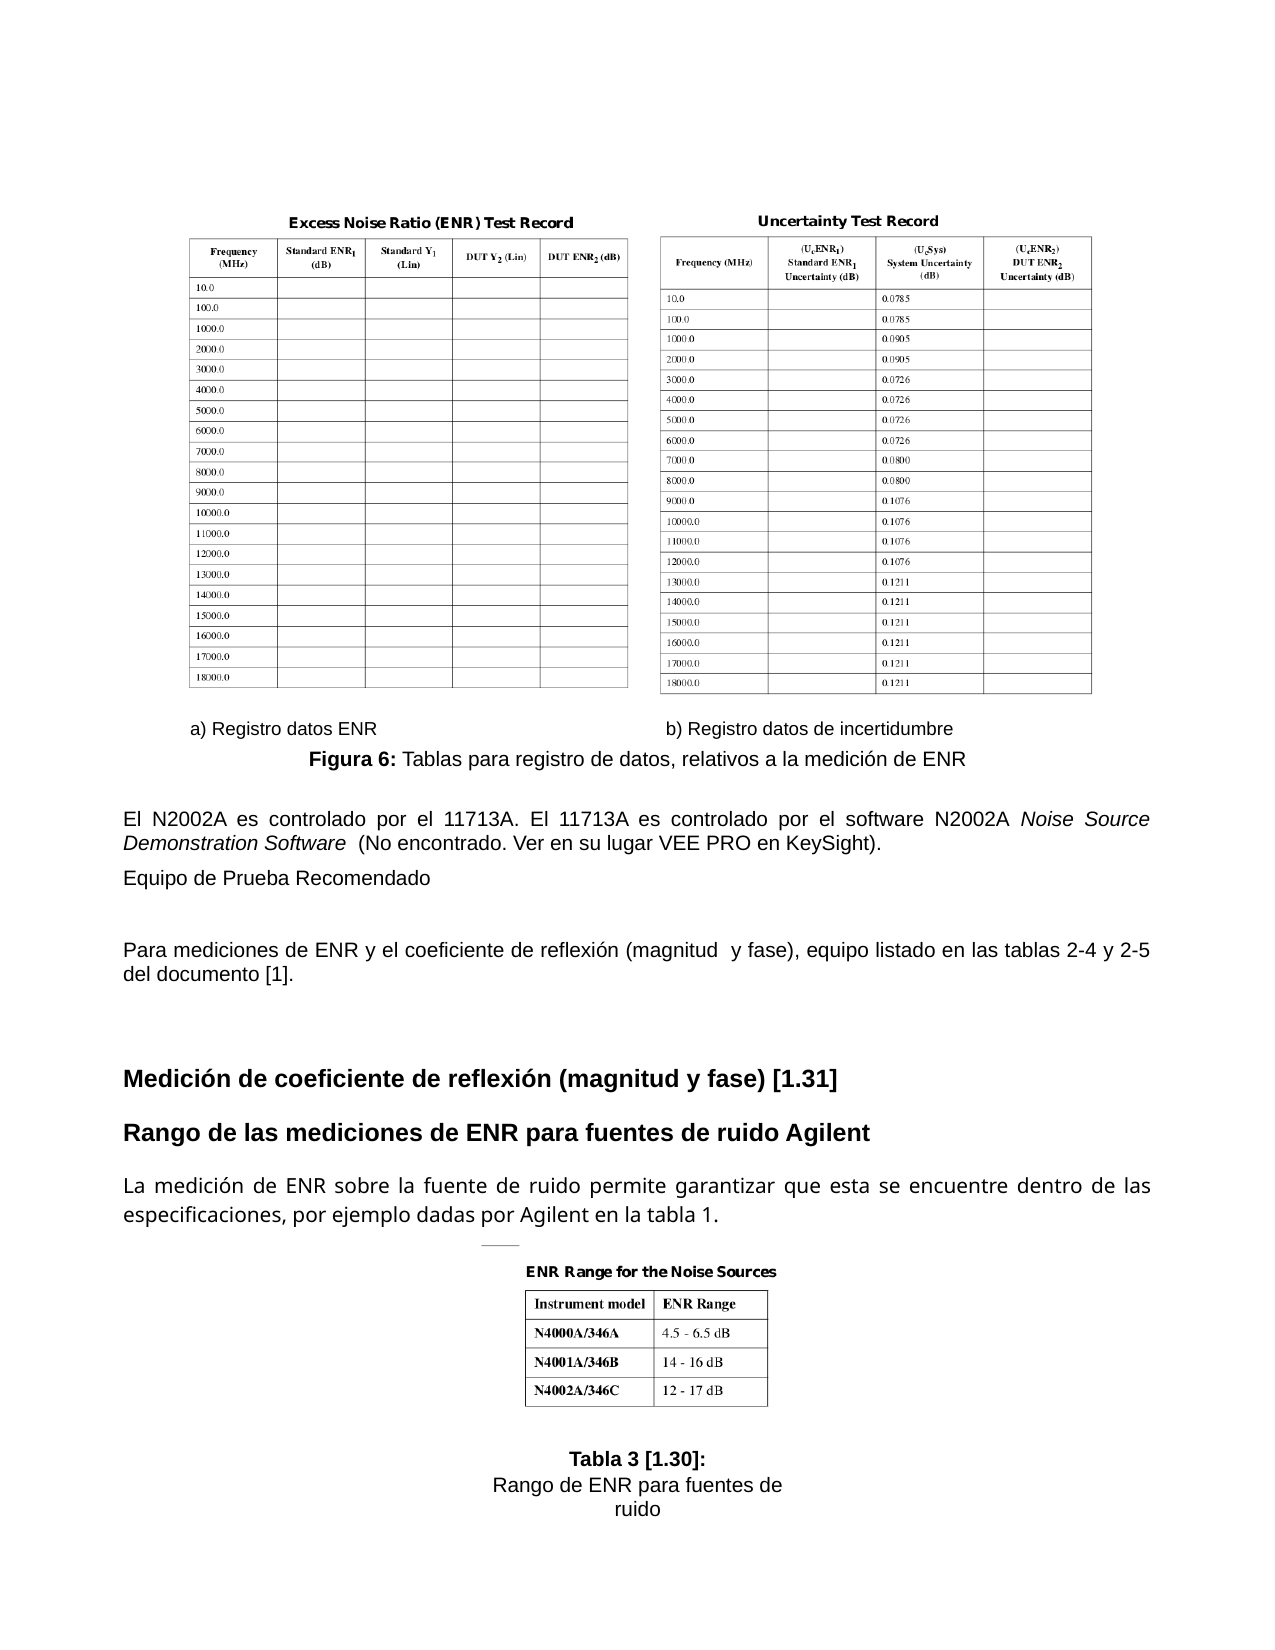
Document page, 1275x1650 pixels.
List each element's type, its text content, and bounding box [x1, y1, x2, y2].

text Rango de ENR para fuentes de ruido [481, 1473, 794, 1521]
text Equipo de Prueba Recomendado [123, 866, 1152, 890]
text Tabla 3 [1.30]: [481, 1242, 794, 1471]
subtitle Rango de las mediciones de ENR para fuentes de ruido Agilent [123, 1118, 1152, 1147]
text Figura 6: Tablas para registro de datos, relativos a la medición de ENR [166, 705, 1109, 771]
picture [165, 212, 1110, 706]
text [166, 191, 1109, 213]
text La medición de ENR sobre la fuente de ruido permite garantizar que esta se encuentre dentro de las especificaciones, por ejemplo dadas por Agilent en la tabla 1. [123, 1172, 1152, 1228]
text El N2002A es controlado por el 11713A. El 11713A es controlado por el software N2002A Noise Source Demonstration Software (No encontrado. Ver en su lugar VEE PRO en KeySight). [123, 806, 1152, 854]
text Para mediciones de ENR y el coeficiente de reflexión (magnitud y fase), equipo listado en las tablas 2-4 y 2-5 del documento [1]. [123, 937, 1152, 985]
picture [481, 1242, 770, 1447]
subtitle Medición de coeficiente de reflexión (magnitud y fase) [1.31] [123, 1064, 1152, 1093]
